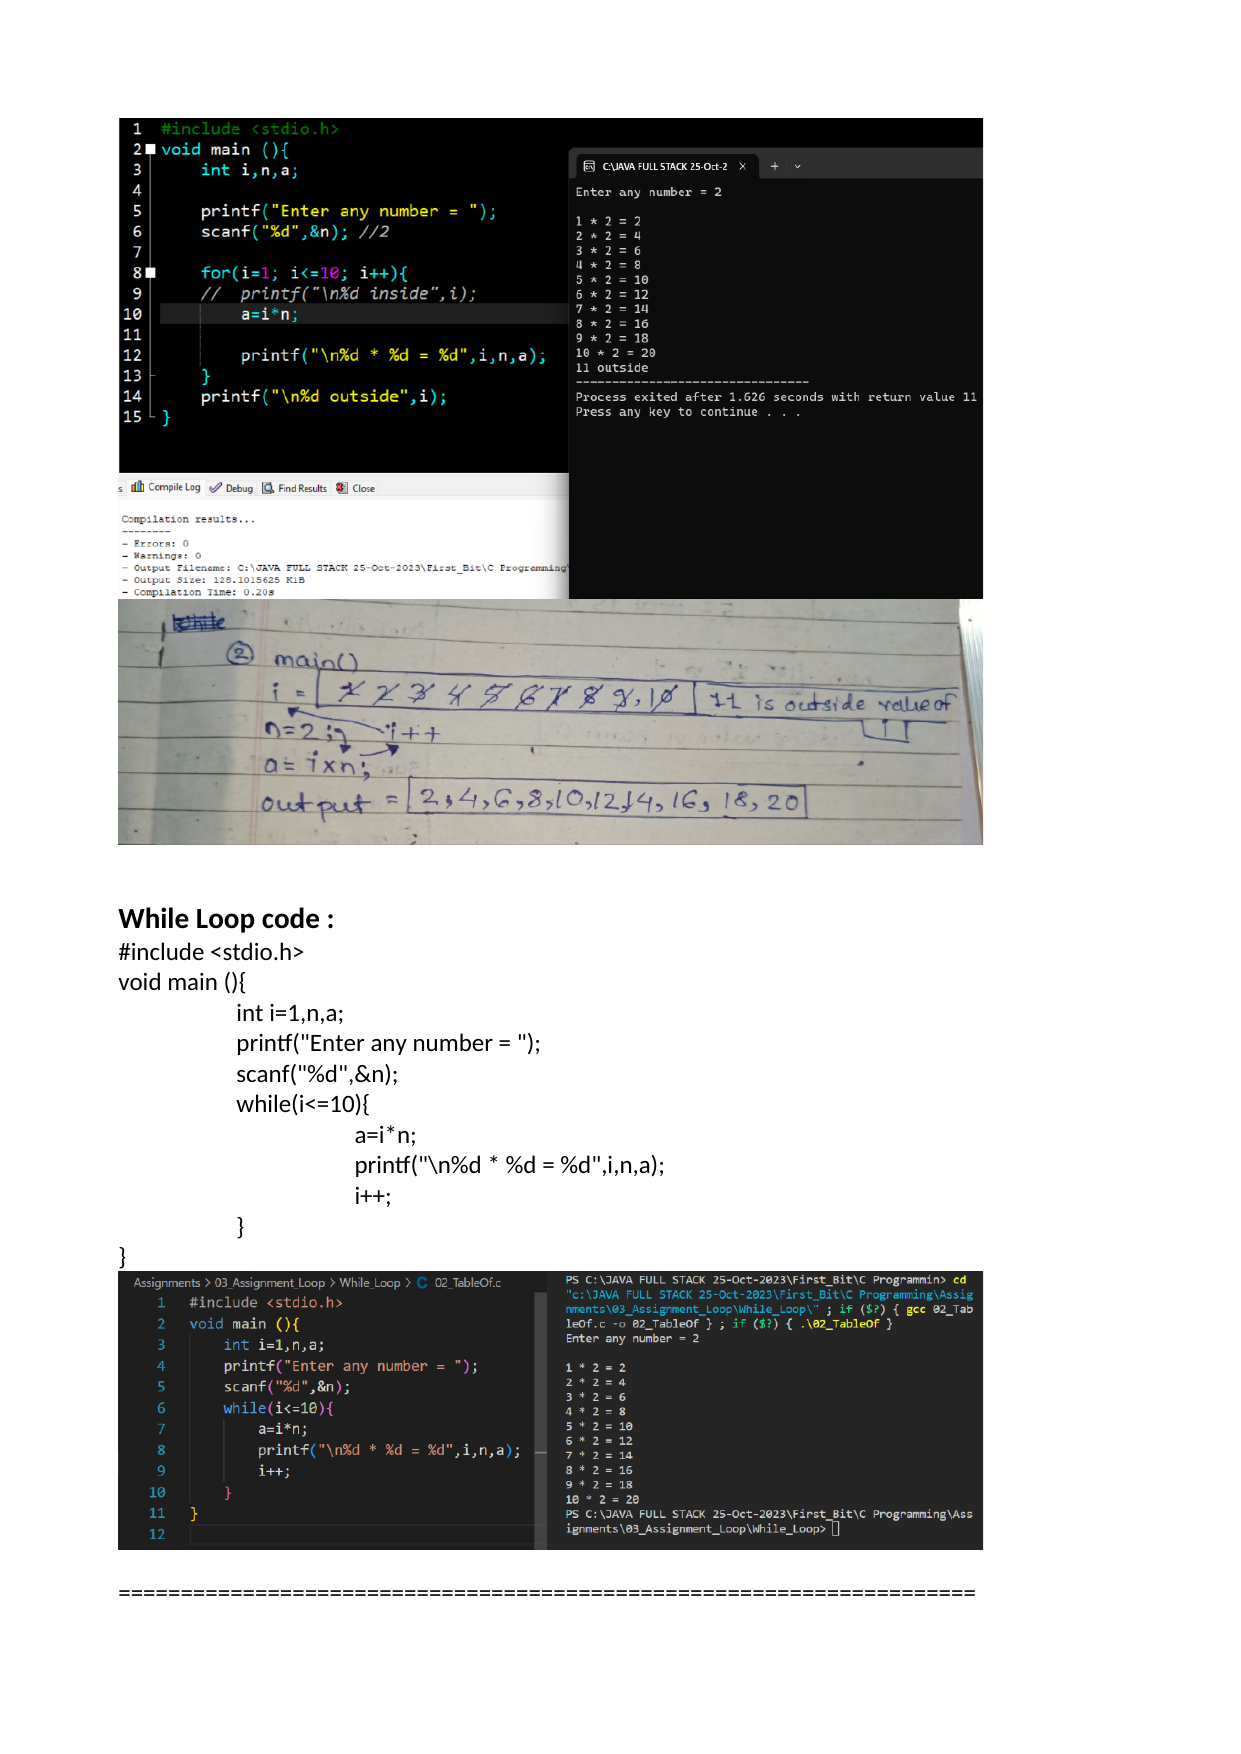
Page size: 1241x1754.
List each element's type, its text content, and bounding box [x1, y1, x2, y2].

text } [118, 1241, 1122, 1272]
text printf("Enter any number = "); [118, 1028, 1122, 1058]
text a=i*n; [118, 1119, 1122, 1150]
text void main (){ [118, 967, 1122, 997]
text } [118, 1211, 1122, 1241]
text printf("\n%d * %d = %d",i,n,a); [118, 1150, 1122, 1180]
text scanf("%d",&n); [118, 1058, 1122, 1089]
text #include <stdio.h> [118, 936, 1122, 967]
text While Loop code : [118, 900, 1122, 936]
text while(i<=10){ [118, 1089, 1122, 1119]
text i++; [118, 1180, 1122, 1211]
text int i=1,n,a; [118, 997, 1122, 1028]
text ===================================================================== [118, 1577, 1122, 1608]
